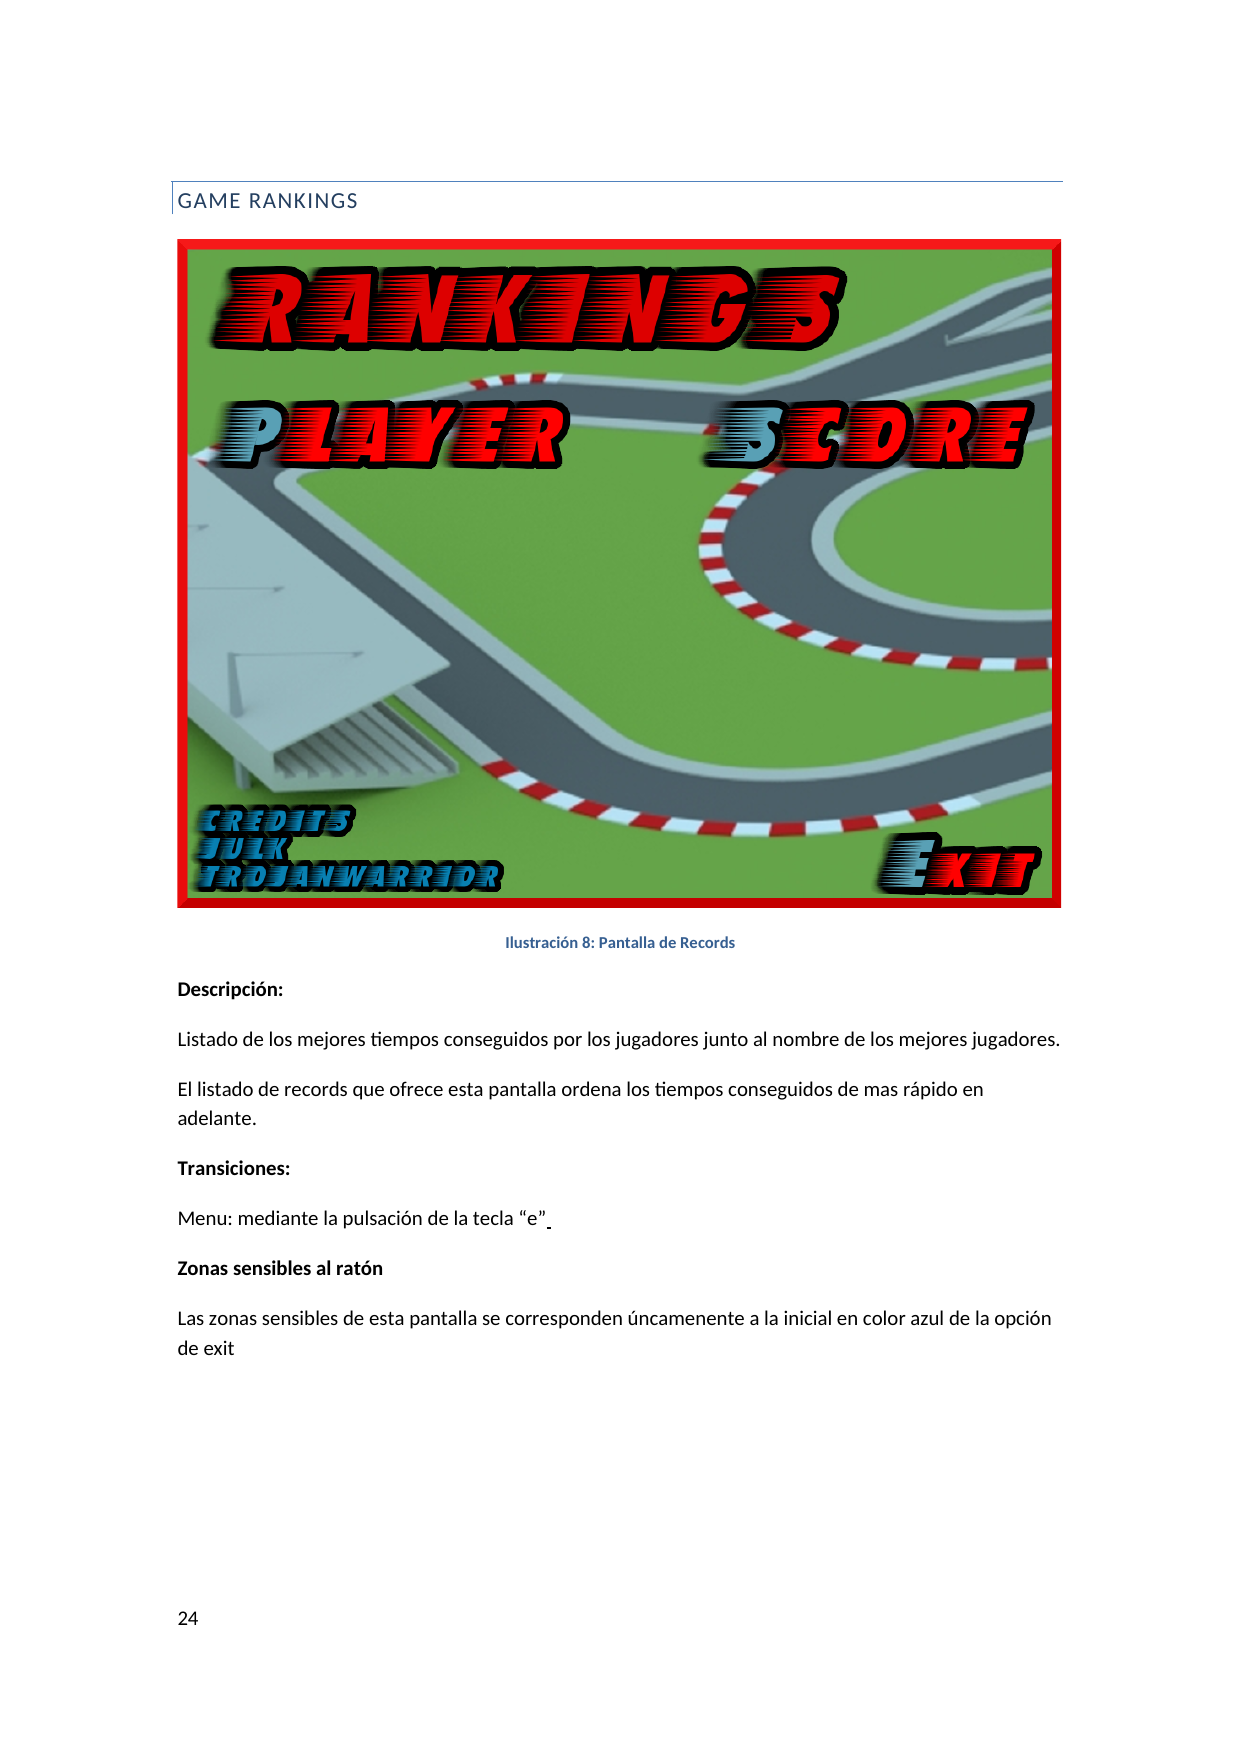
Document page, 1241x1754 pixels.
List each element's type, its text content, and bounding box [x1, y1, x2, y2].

text Descripción: [177, 976, 1063, 1002]
picture [177, 239, 1062, 908]
text Menu: mediante la pulsación de la tecla “e” [177, 1206, 1063, 1231]
text Ilustración 8: Pantalla de Records [177, 932, 1063, 953]
text Zonas sensibles al ratón [177, 1256, 1063, 1281]
text Las zonas sensibles de esta pantalla se corresponden úncamenente a la inicial en color azul de la opción de exit [177, 1306, 1063, 1360]
text El listado de records que ofrece esta pantalla ordena los tiempos conseguidos de mas rápido en adelante. [177, 1076, 1063, 1131]
text Transiciones: [177, 1156, 1063, 1181]
subtitle GAME RANKINGS [173, 182, 1063, 214]
text Listado de los mejores tiempos conseguidos por los jugadores junto al nombre de los mejores jugadores. [177, 1026, 1063, 1052]
